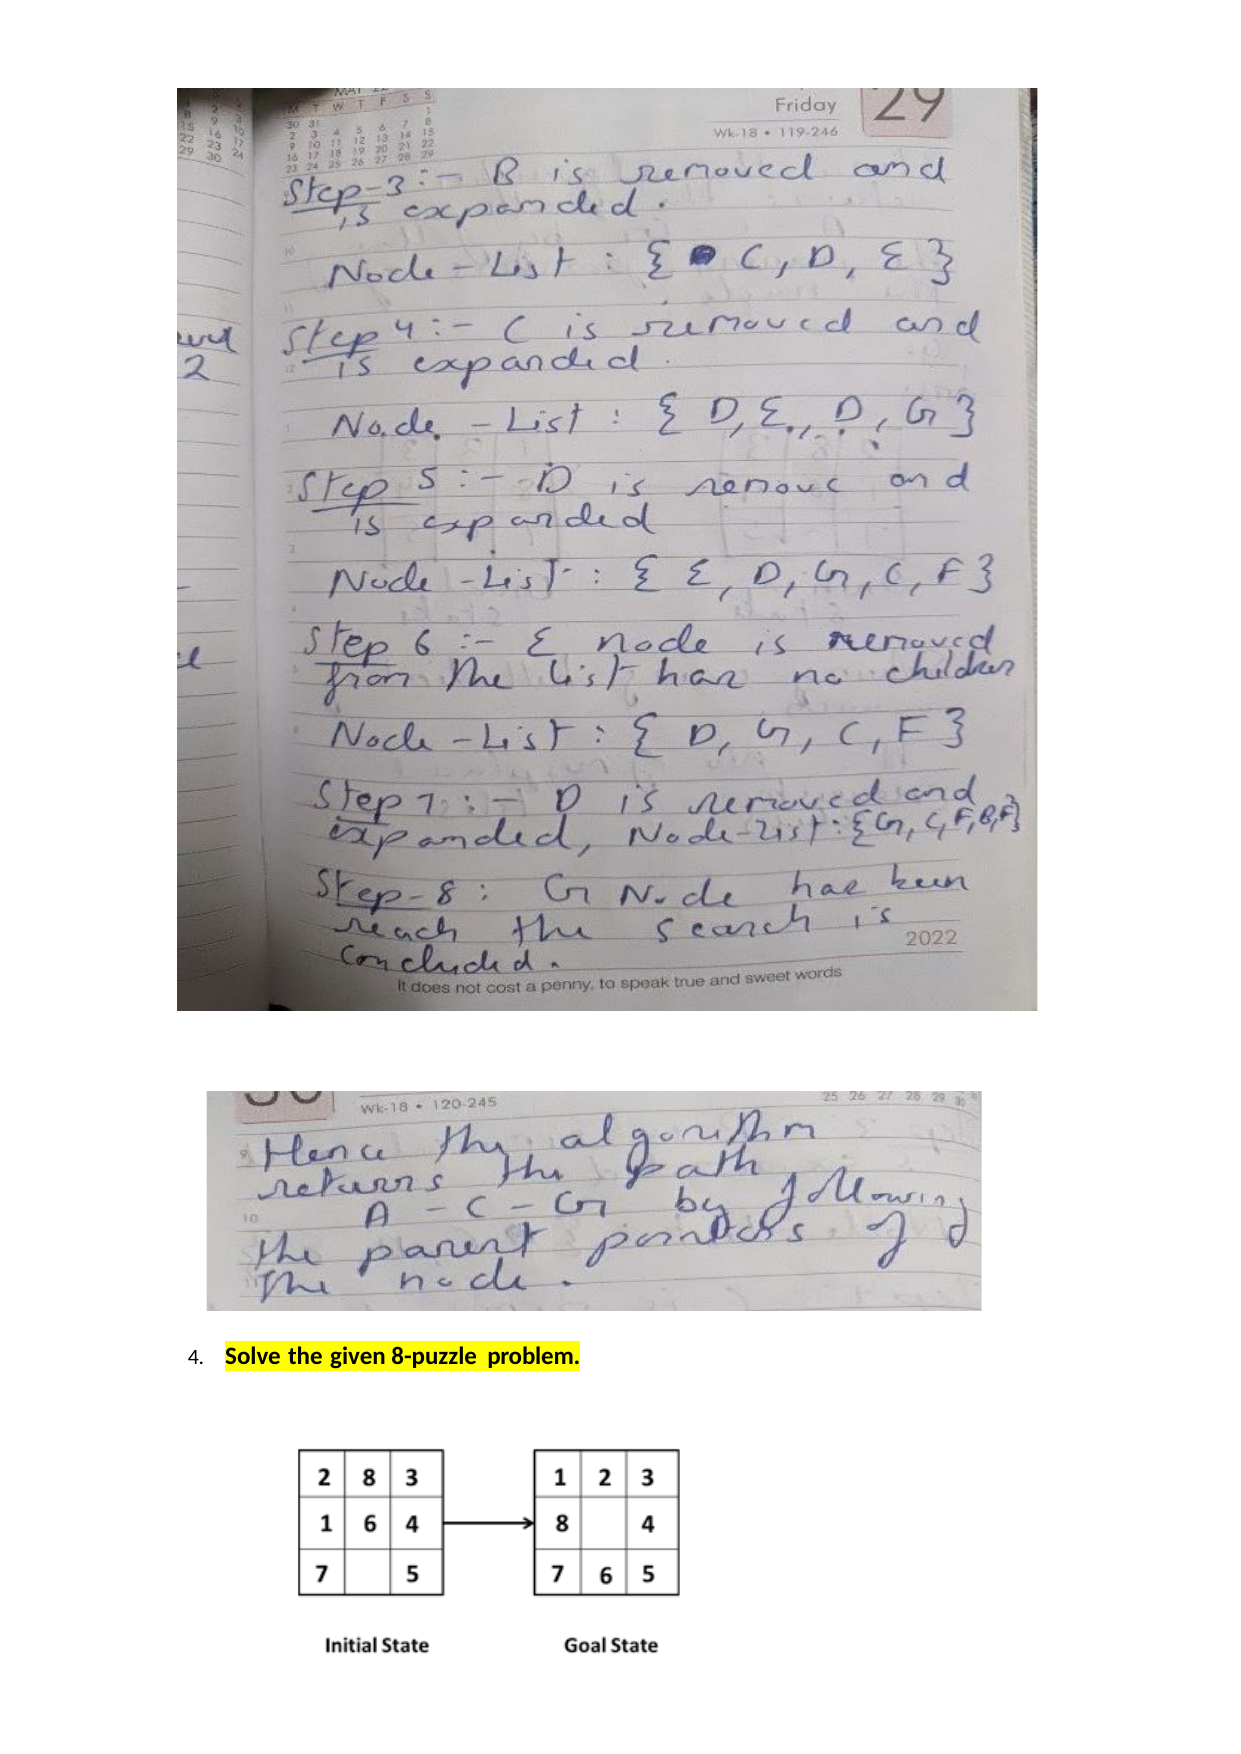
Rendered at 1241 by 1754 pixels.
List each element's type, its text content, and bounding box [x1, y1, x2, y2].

picture [297, 1448, 680, 1654]
list Solve the given 8-puzzle problem. [188, 1341, 1078, 1371]
picture [177, 88, 1038, 1011]
picture [206, 1091, 982, 1311]
